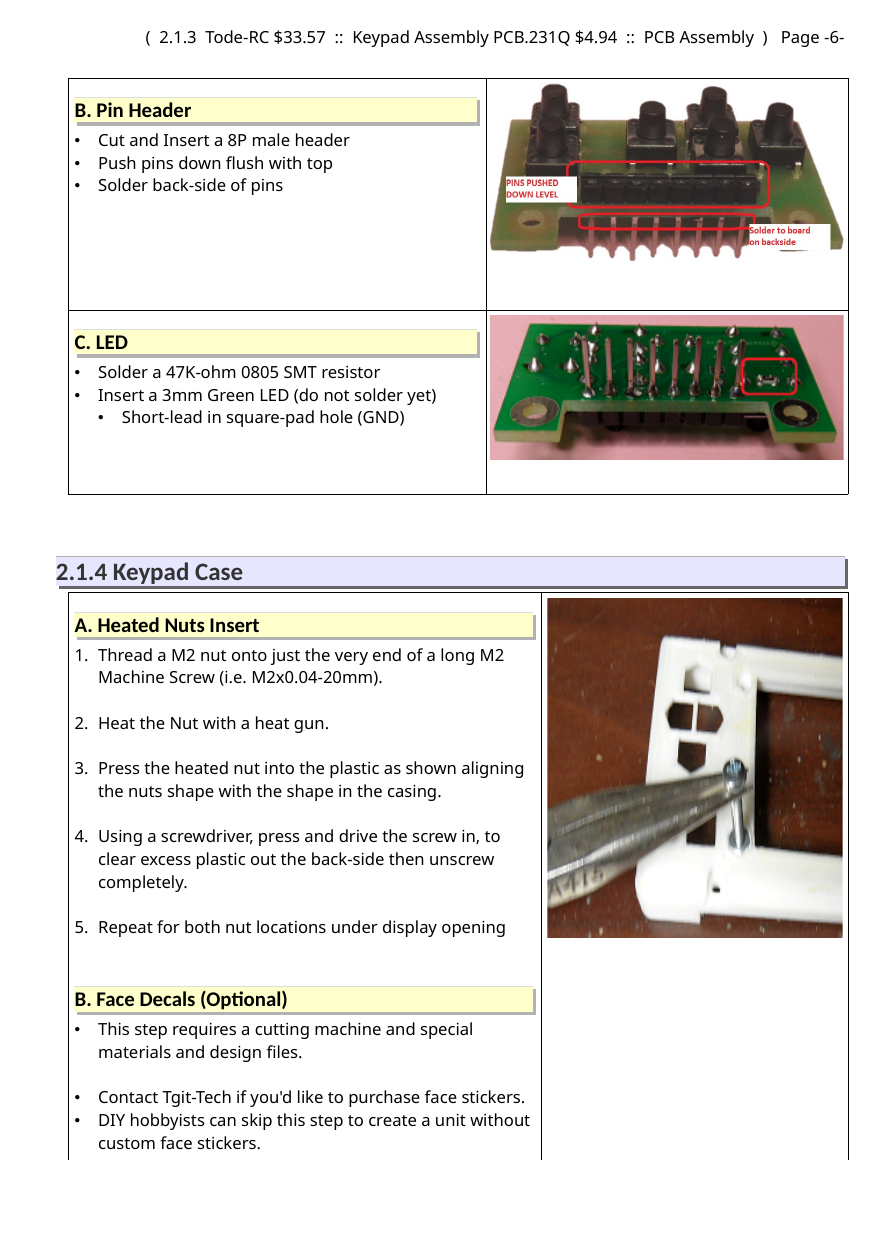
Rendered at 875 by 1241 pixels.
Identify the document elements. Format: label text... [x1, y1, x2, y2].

table_cell Face Decals (Optional) This step requires a cutting machine and special materials and design files. Contact Tgit-Tech if you'd like to purchase face stickers. DIY hobbyists can skip this step to create a unit without custom face stickers. [69, 967, 541, 1160]
table_cell [542, 967, 848, 1160]
table_header [542, 593, 848, 967]
table_cell [487, 311, 848, 494]
table_cell Pin Header Cut and Insert a 8P male header Push pins down flush with top Solder back-side of pins [69, 79, 486, 310]
table_header Heated Nuts Insert Thread a M2 nut onto just the very end of a long M2 Machine Screw (i.e. M2x0.04-20mm). Heat the Nut with a heat gun. Press the heated nut into the plastic as shown aligning the nuts shape with the shape in the casing. Using a screwdriver, press and drive the screw in, to clear excess plastic out the back-side then unscrew completely. Repeat for both nut locations under display opening [69, 593, 541, 967]
subtitle Keypad Case [56, 556, 846, 586]
table_cell [487, 79, 848, 310]
table_cell LED Solder a 47K-ohm 0805 SMT resistor Insert a 3mm Green LED (do not solder yet) Short-lead in square-pad hole (GND) [69, 311, 486, 494]
